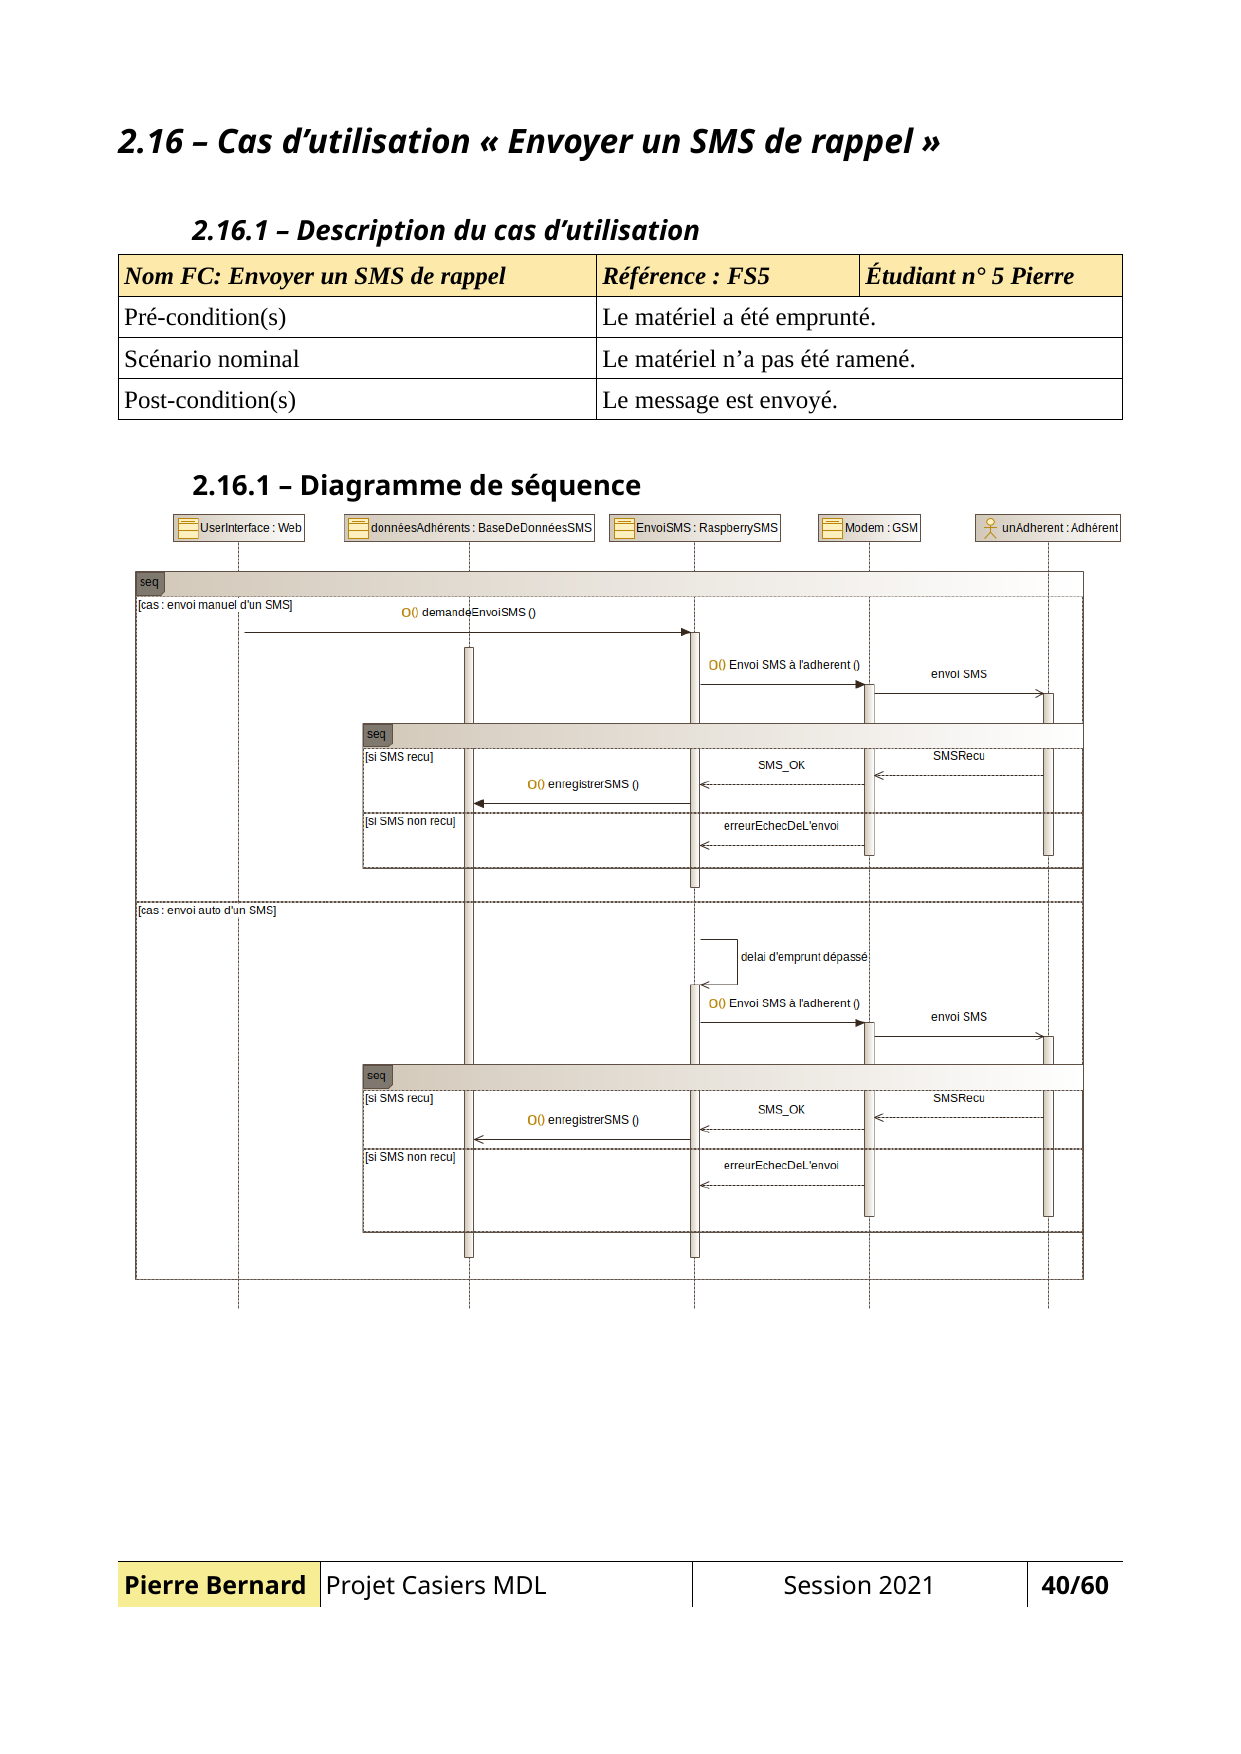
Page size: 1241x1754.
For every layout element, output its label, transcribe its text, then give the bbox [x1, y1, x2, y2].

table_cell Post-condition(s) [119, 379, 596, 419]
table_header Nom FC: Envoyer un SMS de rappel [119, 255, 596, 296]
picture [126, 505, 1130, 1309]
table_header Étudiant n° 5 Pierre [860, 255, 1122, 296]
subtitle 2.16 – Cas d’utilisation « Envoyer un SMS de rappel » [118, 118, 1122, 164]
table_cell Scénario nominal [119, 338, 596, 378]
table_header Référence : FS5 [597, 255, 859, 296]
subtitle 2.16.1 – Description du cas d’utilisation [118, 210, 1122, 248]
table_cell Le matériel n’a pas été ramené. [597, 338, 1122, 378]
table_cell Pré-condition(s) [119, 297, 596, 337]
table_cell Le message est envoyé. [597, 379, 1122, 419]
subtitle 2.16.1 – Diagramme de séquence [118, 466, 1122, 504]
table_cell Le matériel a été emprunté. [597, 297, 1122, 337]
